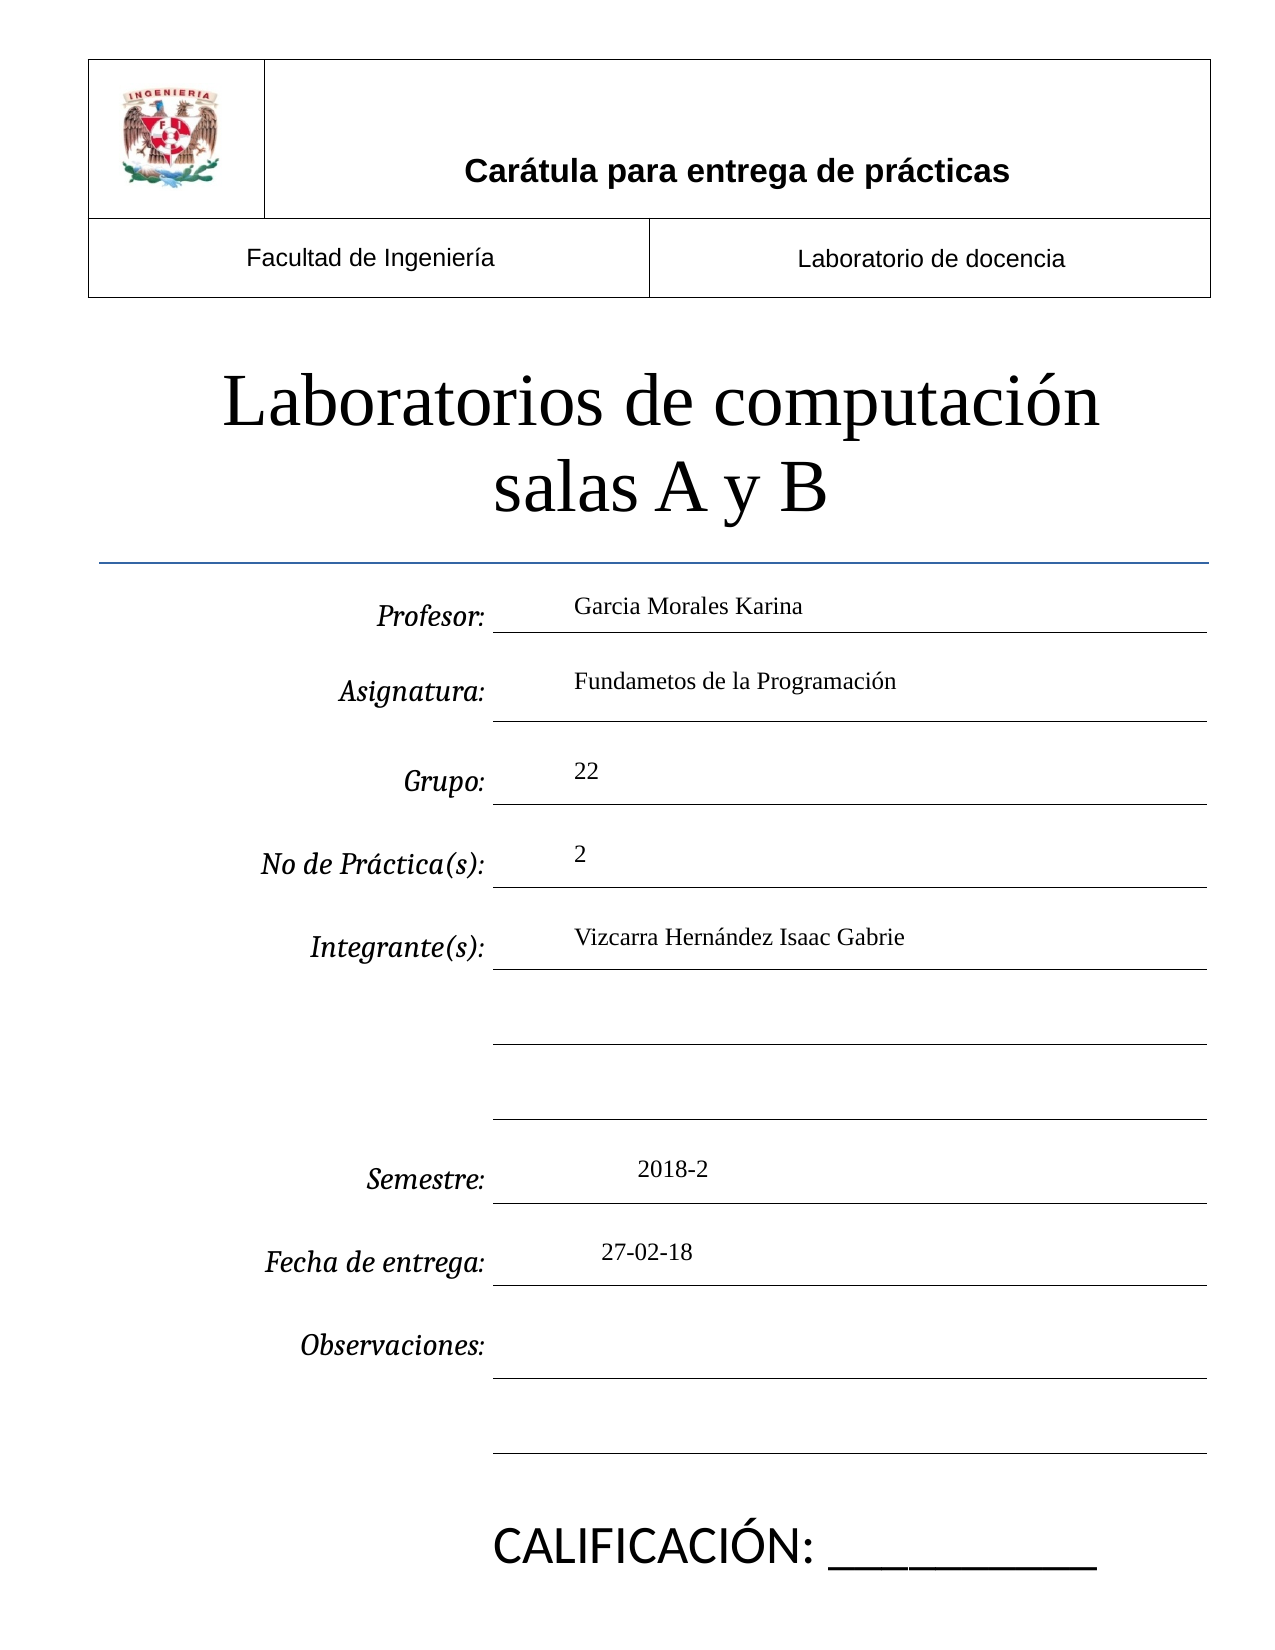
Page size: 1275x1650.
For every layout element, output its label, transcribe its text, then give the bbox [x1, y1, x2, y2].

table_header Carátula para entrega de prácticas [265, 60, 1210, 217]
table_header [118, 556, 493, 562]
table_cell [493, 970, 1207, 1044]
text CALIFICACIÓN: __________ [118, 1511, 1205, 1577]
table_cell 2018-2 [493, 1120, 1207, 1202]
table_cell [493, 1379, 1207, 1453]
table_cell [118, 1044, 493, 1119]
table_cell [118, 969, 493, 1044]
table_cell Fecha de entrega: [118, 1203, 493, 1285]
table_cell 22 [493, 722, 1207, 804]
table_header [89, 60, 264, 217]
table_cell 2 [493, 805, 1207, 887]
table_header [493, 556, 1207, 562]
table_cell Vizcarra Hernández Isaac Gabrie [493, 888, 1207, 969]
table_cell Semestre: [118, 1119, 493, 1202]
table_cell Laboratorio de docencia [650, 219, 1210, 297]
table_cell Asignatura: [118, 631, 493, 721]
table_header Garcia Morales Karina [493, 564, 1207, 631]
table_cell No de Práctica(s): [118, 804, 493, 887]
table_cell Fundametos de la Programación [493, 633, 1207, 721]
table_cell [493, 1286, 1207, 1378]
table_cell Grupo: [118, 721, 493, 804]
table_cell [493, 1045, 1207, 1119]
table_cell Integrante(s): [118, 887, 493, 969]
table_cell Observaciones: [118, 1285, 493, 1378]
table_cell [118, 1378, 493, 1453]
text Laboratorios de computación [118, 355, 1205, 441]
table_cell Facultad de Ingeniería [89, 219, 649, 297]
table_cell 27-02-18 [493, 1204, 1207, 1285]
table_header Profesor: [118, 564, 493, 631]
text salas A y B [118, 441, 1205, 528]
